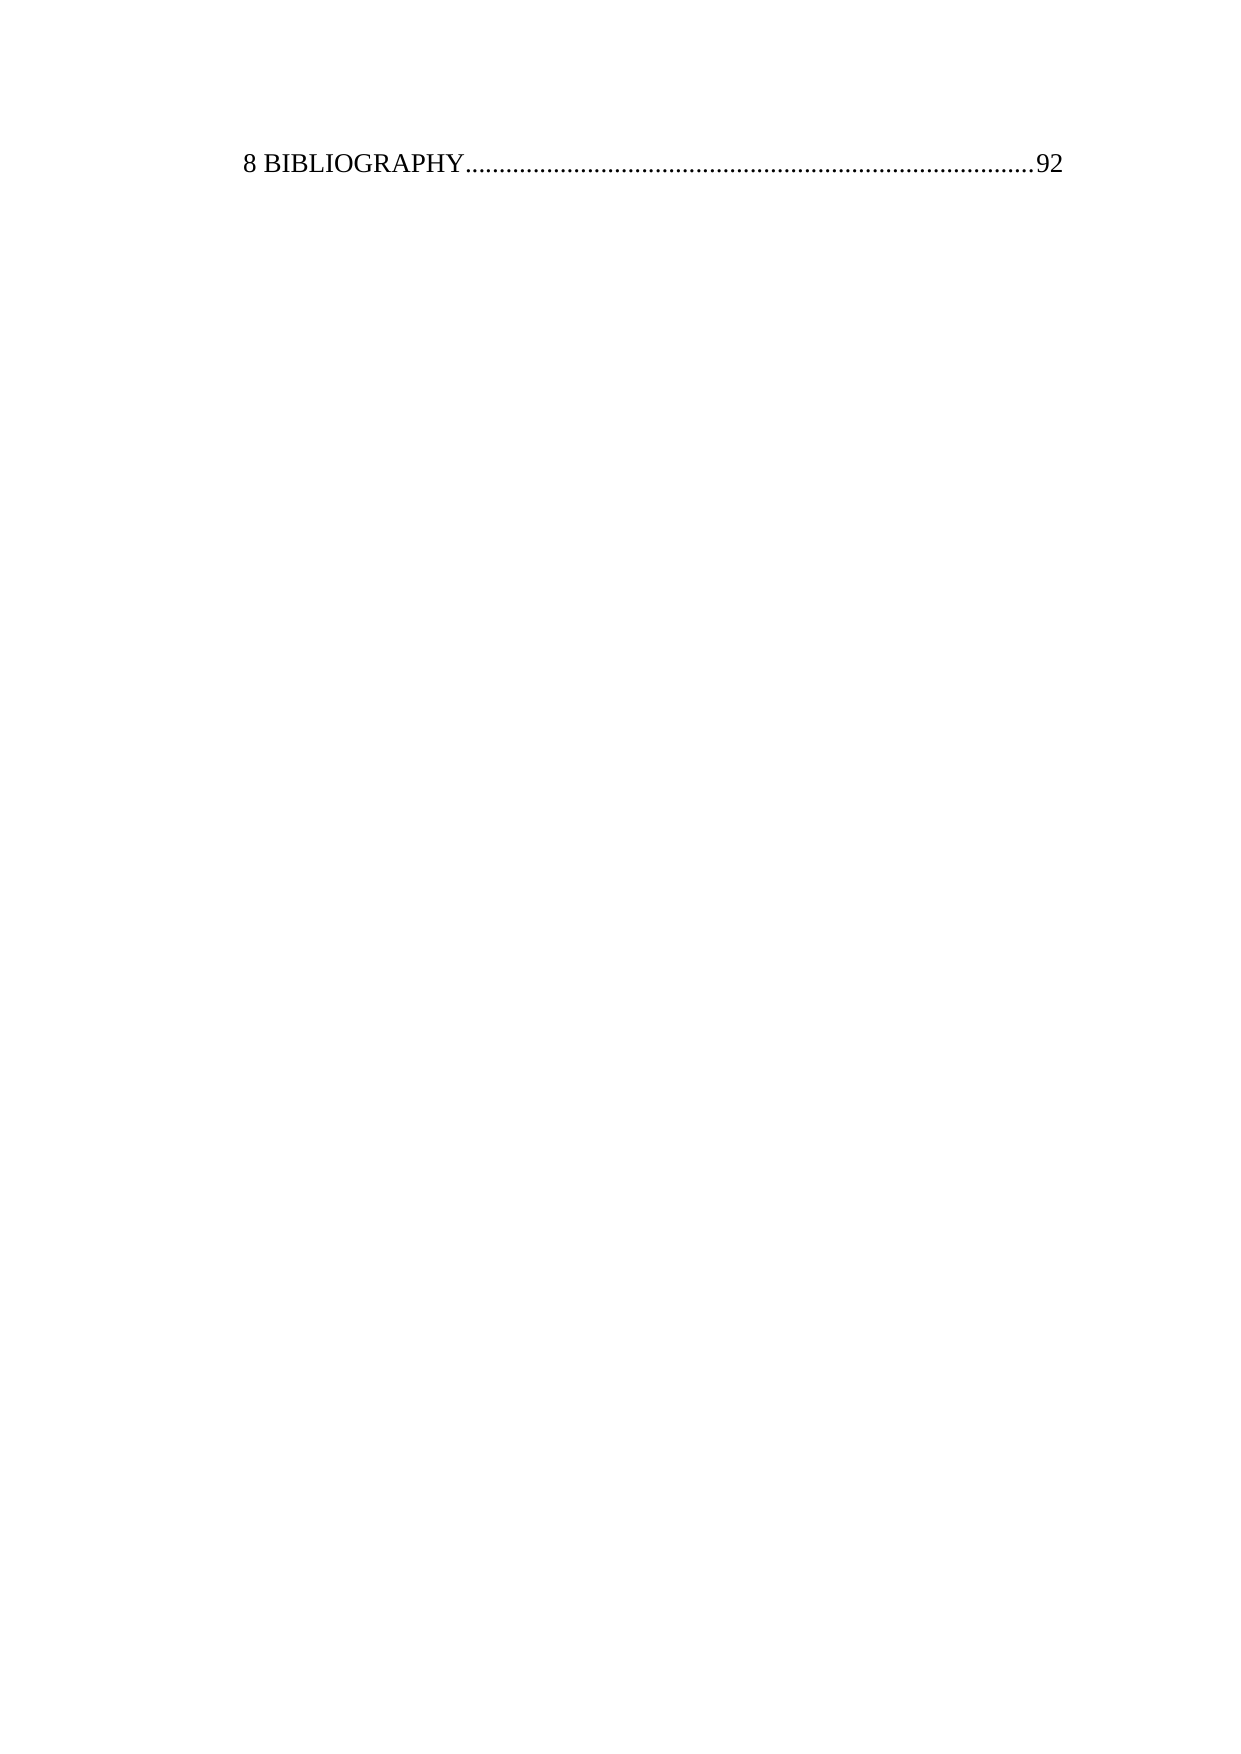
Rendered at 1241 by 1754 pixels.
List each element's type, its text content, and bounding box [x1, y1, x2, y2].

text 8 BIBLIOGRAPHY 92 [236, 148, 1063, 179]
